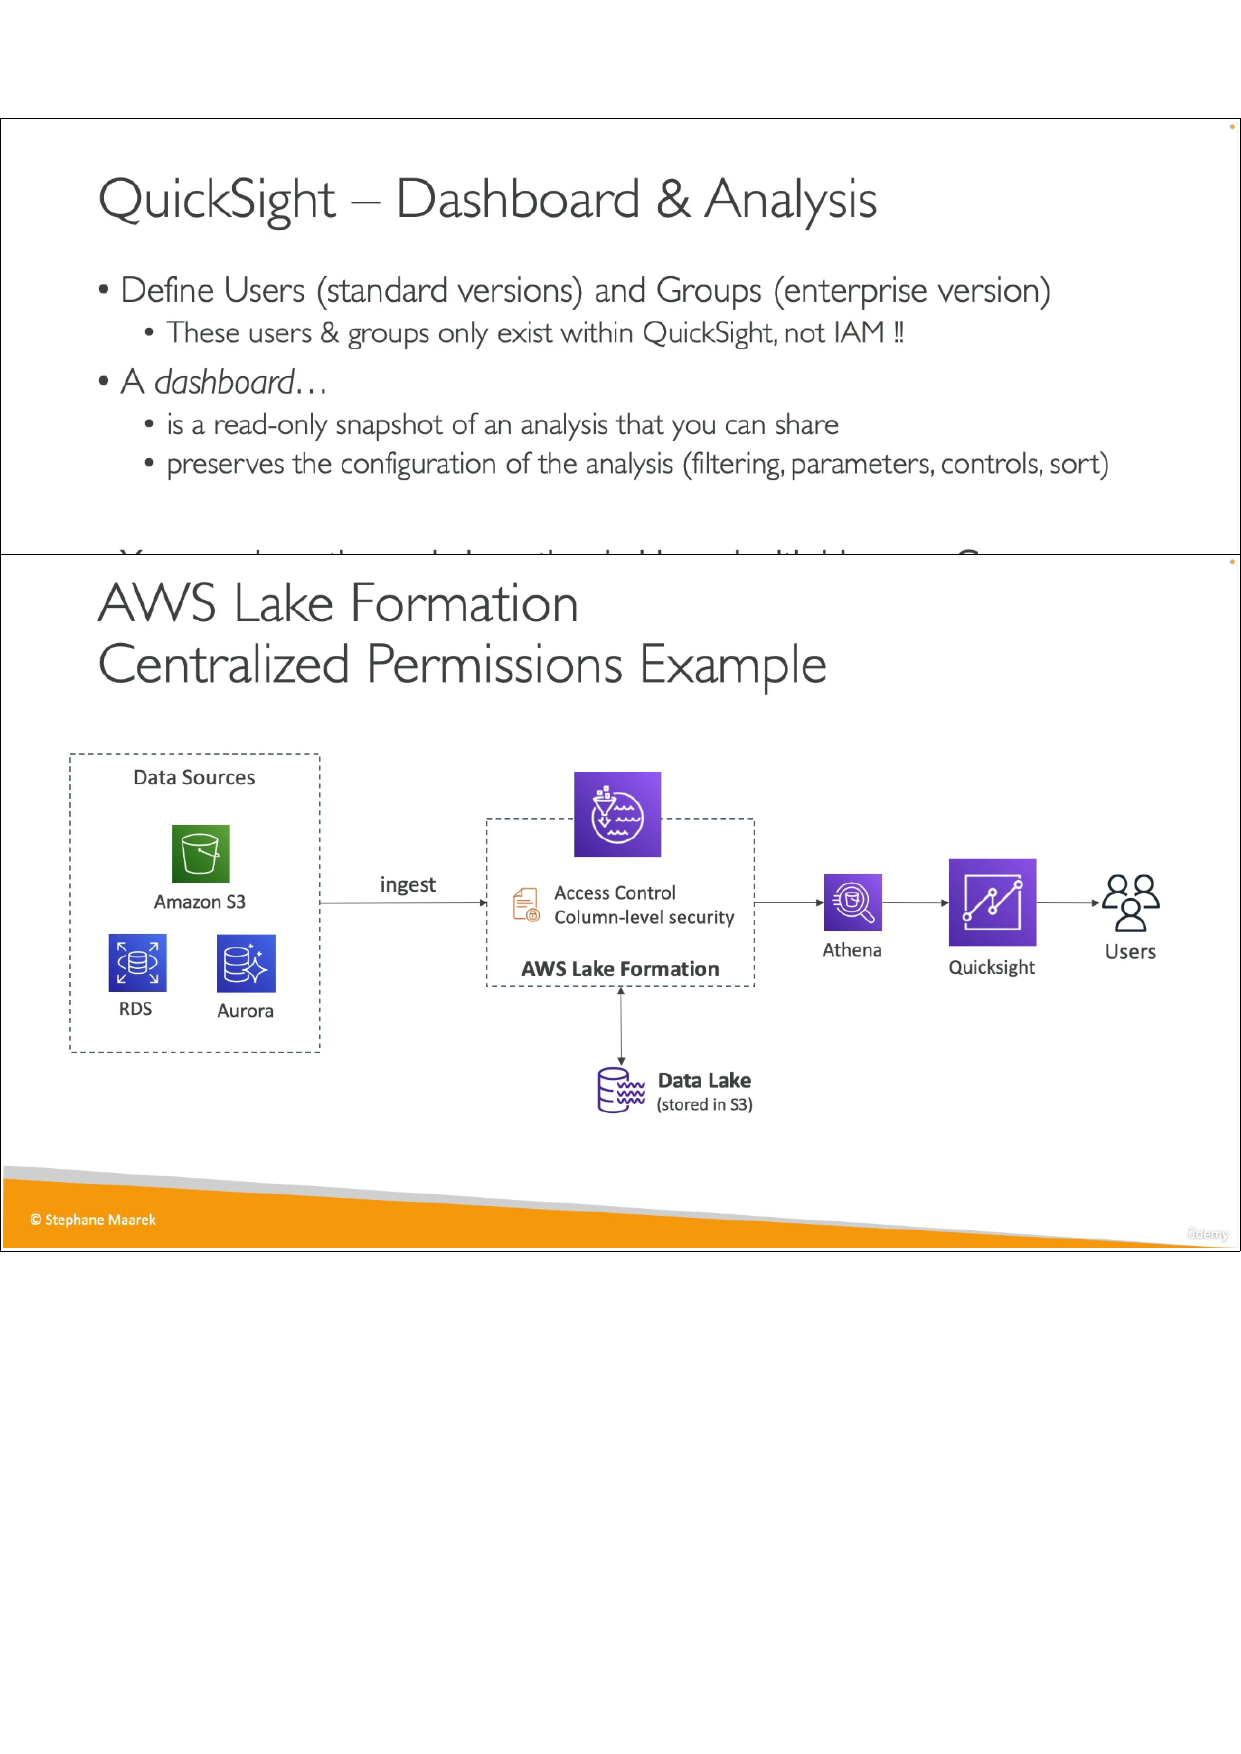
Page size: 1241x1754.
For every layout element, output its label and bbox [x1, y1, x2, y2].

picture [3, 557, 1238, 1248]
picture [3, 121, 1238, 554]
